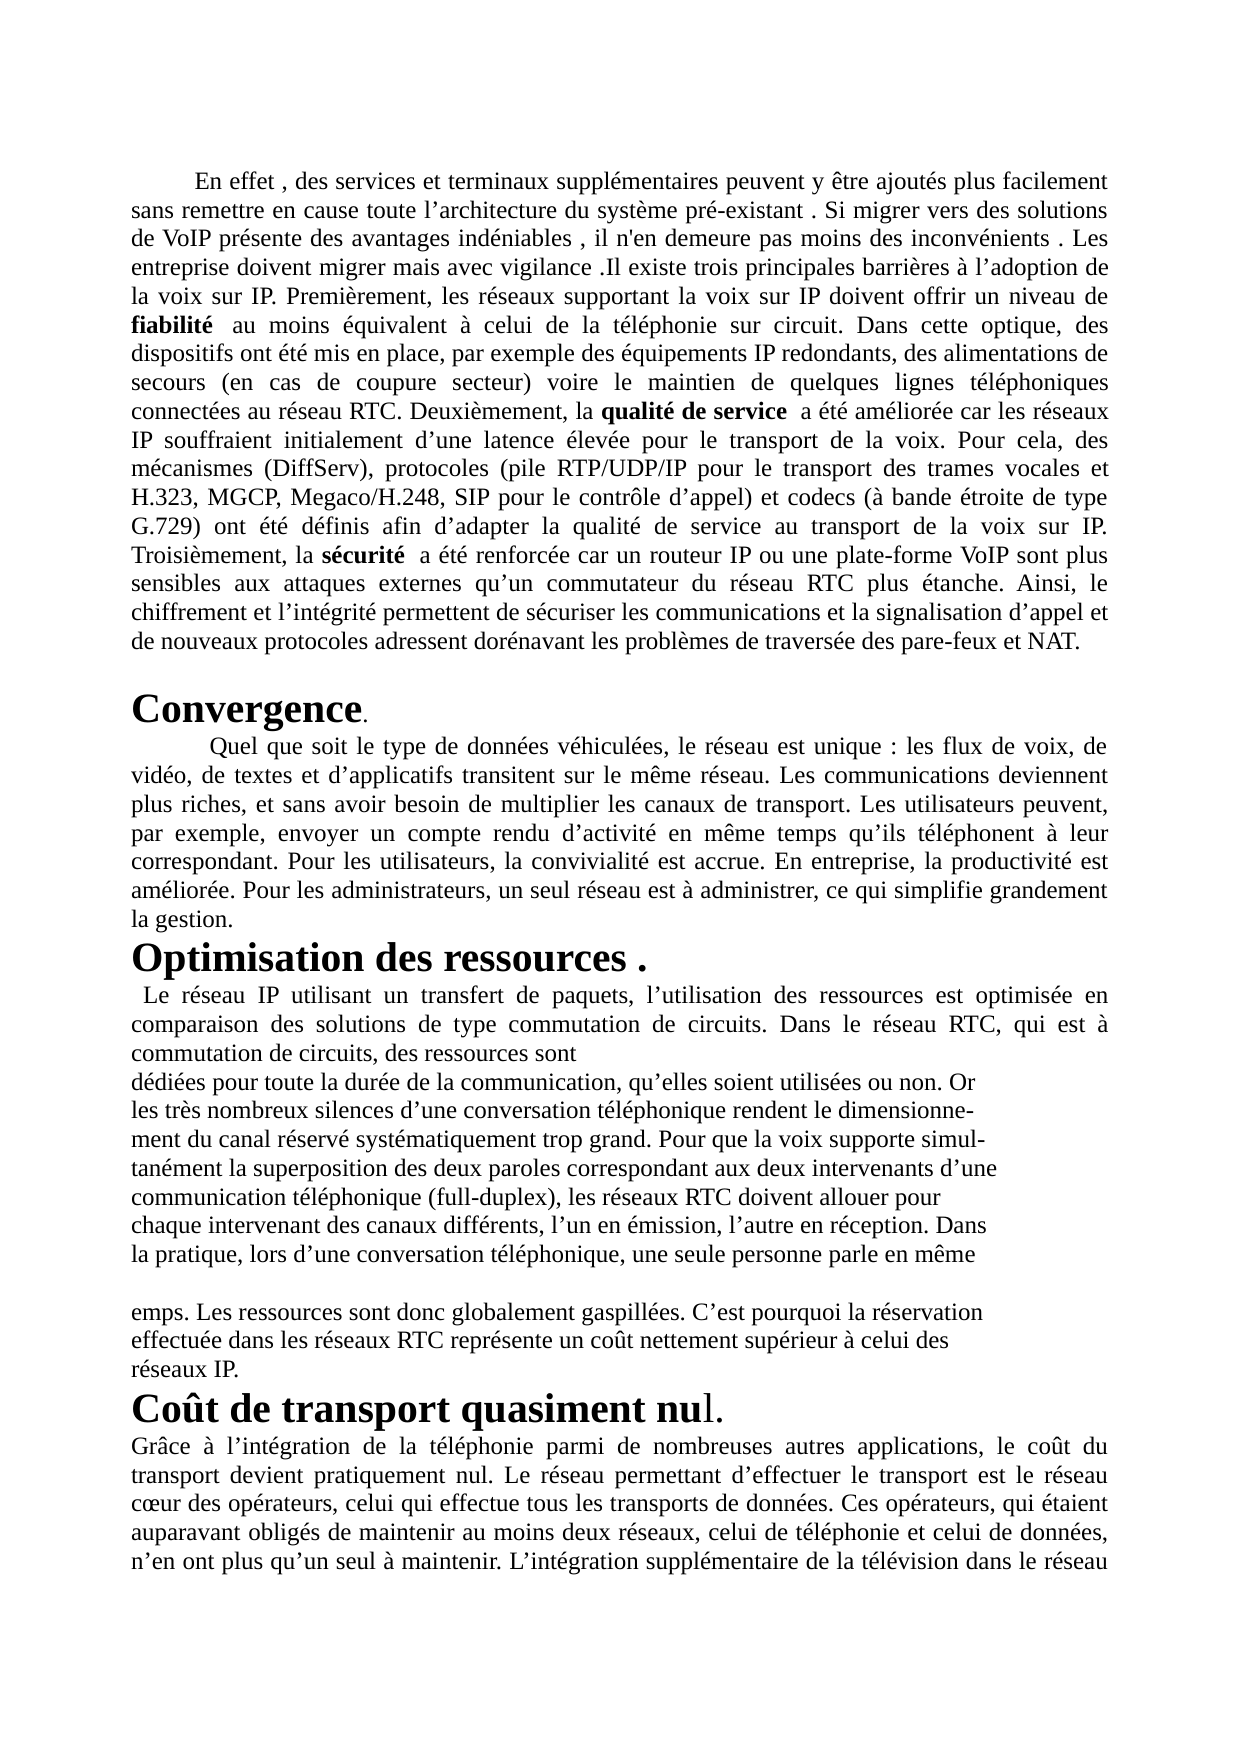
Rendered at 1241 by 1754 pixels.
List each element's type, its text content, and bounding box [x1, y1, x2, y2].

text la pratique, lors d’une conversation téléphonique, une seule personne parle en même [131, 1239, 1109, 1268]
text dédiées pour toute la durée de la communication, qu’elles soient utilisées ou non. Or [131, 1067, 1109, 1096]
text Optimisation des ressources . [131, 933, 1109, 981]
text emps. Les ressources sont donc globalement gaspillées. C’est pourquoi la réservation [131, 1297, 1109, 1326]
text réseaux IP. [131, 1354, 1109, 1383]
text Convergence. [131, 683, 1109, 731]
text Le réseau IP utilisant un transfert de paquets, l’utilisation des ressources est optimisée en comparaison des solutions de type commutation de circuits. Dans le réseau RTC, qui est à commutation de circuits, des ressources sont [131, 981, 1109, 1067]
text Grâce à l’intégration de la téléphonie parmi de nombreuses autres applications, le coût du transport devient pratiquement nul. Le réseau permettant d’effectuer le transport est le réseau cœur des opérateurs, celui qui effectue tous les transports de données. Ces opérateurs, qui étaient auparavant obligés de maintenir au moins deux réseaux, celui de téléphonie et celui de données, n’en ont plus qu’un seul à maintenir. L’intégration supplémentaire de la télévision dans le réseau [131, 1431, 1109, 1575]
list En effet , des services et terminaux supplémentaires peuvent y être ajoutés plus facilement sans remettre en cause toute l’architecture du système pré-existant . Si migrer vers des solutions de VoIP présente des avantages indéniables , il n'en demeure pas moins des inconvénients . Les entreprise doivent migrer mais avec vigilance .Il existe trois principales barrières à l’adoption de la voix sur IP. Premièrement, les réseaux supportant la voix sur IP doivent offrir un niveau de fiabilité au moins équivalent à celui de la téléphonie sur circuit. Dans cette optique, des dispositifs ont été mis en place, par exemple des équipements IP redondants, des alimentations de secours (en cas de coupure secteur) voire le maintien de quelques lignes téléphoniques connectées au réseau RTC. Deuxièmement, la qualité de service a été améliorée car les réseaux IP souffraient initialement d’une latence élevée pour le transport de la voix. Pour cela, des mécanismes (DiffServ), protocoles (pile RTP/UDP/IP pour le transport des trames vocales et H.323, MGCP, Megaco/H.248, SIP pour le contrôle d’appel) et codecs (à bande étroite de type G.729) ont été définis afin d’adapter la qualité de service au transport de la voix sur IP. Troisièmement, la sécurité a été renforcée car un routeur IP ou une plate-forme VoIP sont plus sensibles aux attaques externes qu’un commutateur du réseau RTC plus étanche. Ainsi, le chiffrement et l’intégrité permettent de sécuriser les communications et la signalisation d’appel et de nouveaux protocoles adressent dorénavant les problèmes de traversée des pare-feux et NAT. [93, 166, 1109, 655]
text Coût de transport quasiment nul. [131, 1383, 1109, 1431]
text effectuée dans les réseaux RTC représente un coût nettement supérieur à celui des [131, 1326, 1109, 1354]
text Quel que soit le type de données véhiculées, le réseau est unique : les flux de voix, de vidéo, de textes et d’applicatifs transitent sur le même réseau. Les communications deviennent plus riches, et sans avoir besoin de multiplier les canaux de transport. Les utilisateurs peuvent, par exemple, envoyer un compte rendu d’activité en même temps qu’ils téléphonent à leur correspondant. Pour les utilisateurs, la convivialité est accrue. En entreprise, la productivité est améliorée. Pour les administrateurs, un seul réseau est à administrer, ce qui simplifie grandement la gestion. [131, 731, 1109, 933]
text ment du canal réservé systématiquement trop grand. Pour que la voix supporte simul- [131, 1124, 1109, 1153]
text tanément la superposition des deux paroles correspondant aux deux intervenants d’une [131, 1153, 1109, 1182]
text les très nombreux silences d’une conversation téléphonique rendent le dimensionne- [131, 1096, 1109, 1124]
text chaque intervenant des canaux différents, l’un en émission, l’autre en réception. Dans [131, 1211, 1109, 1239]
text communication téléphonique (full-duplex), les réseaux RTC doivent allouer pour [131, 1182, 1109, 1211]
